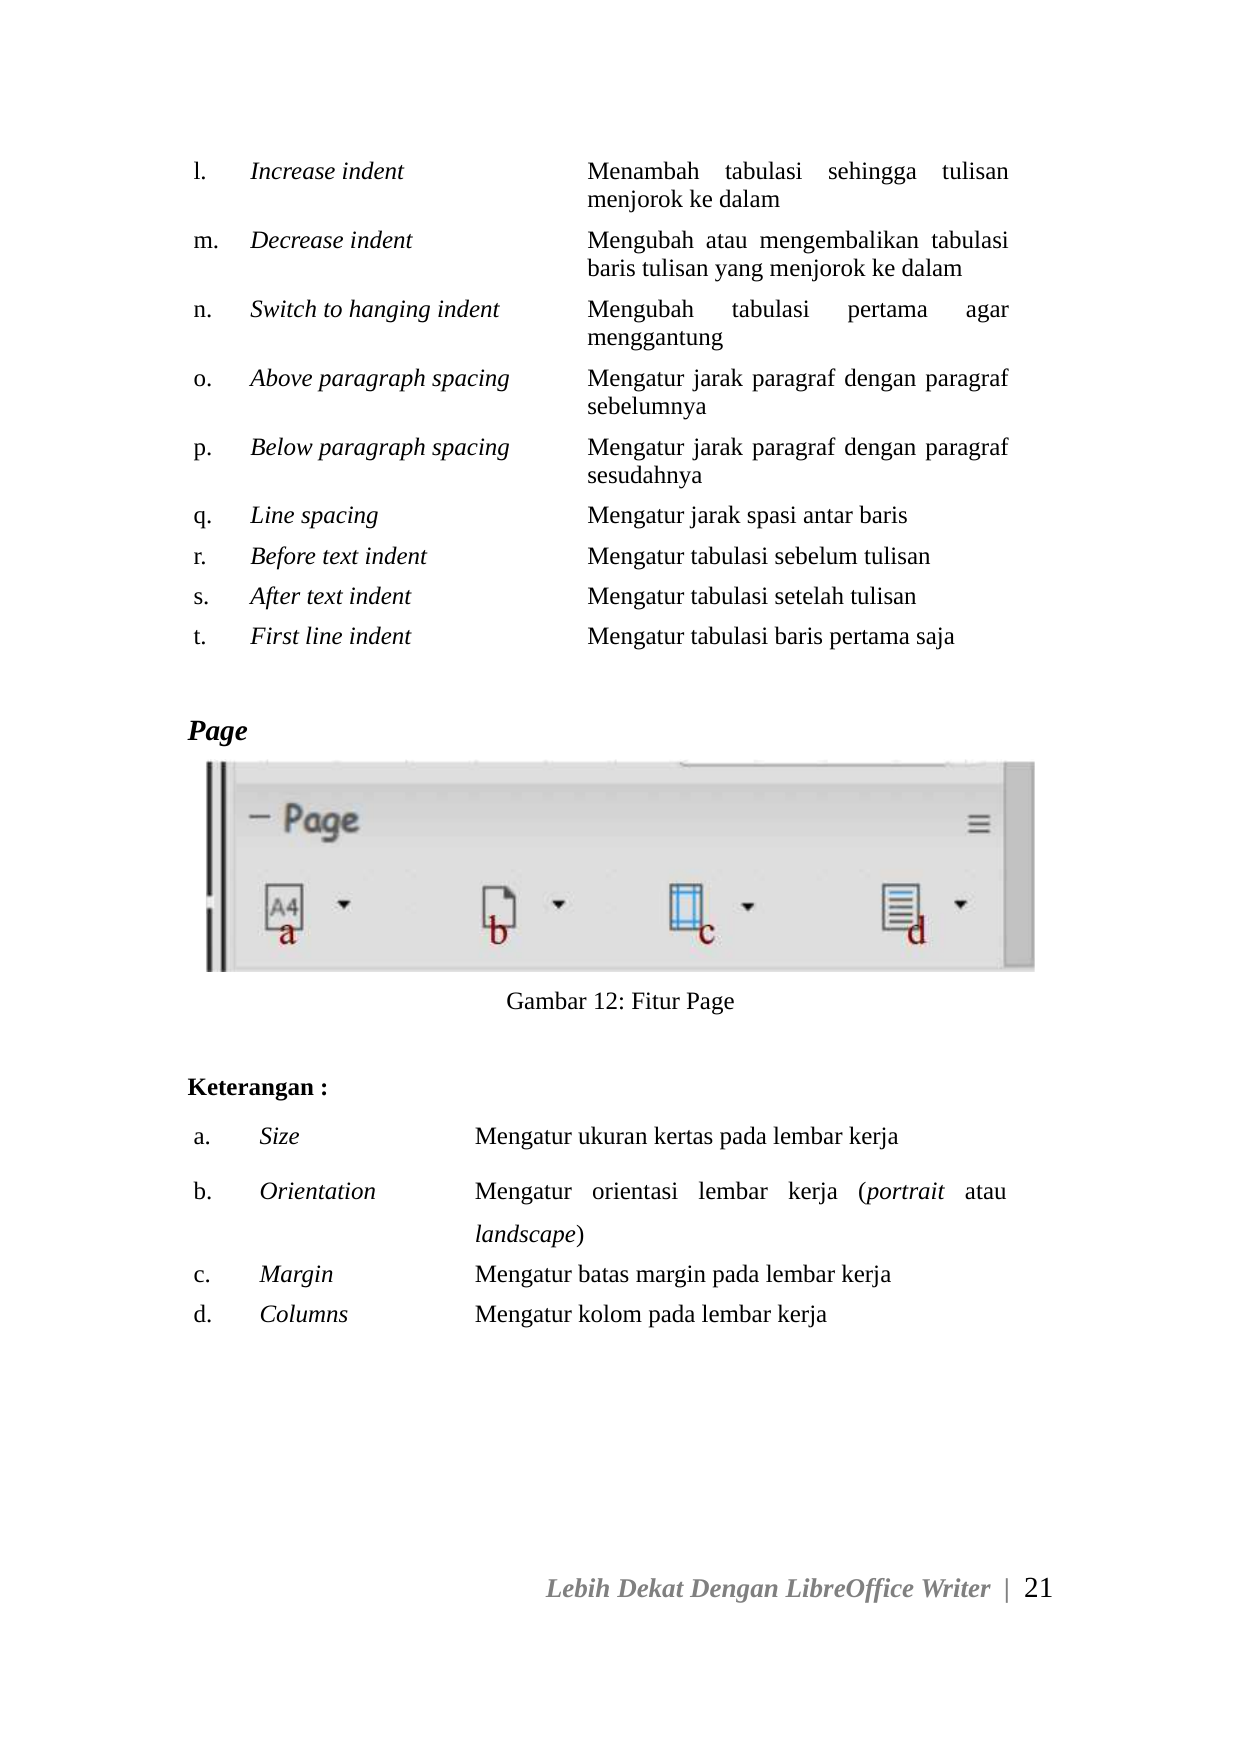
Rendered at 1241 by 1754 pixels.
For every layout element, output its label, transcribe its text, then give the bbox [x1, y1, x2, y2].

table_cell Mengubah atau mengembalikan tabulasi baris tulisan yang menjorok ke dalam [581, 219, 1015, 288]
table_cell o. [188, 357, 244, 426]
text Gambar 12: Fitur Page [187, 759, 1053, 1014]
table_cell Columns [254, 1294, 469, 1334]
table_cell Mengatur tabulasi baris pertama saja [581, 615, 1015, 656]
table_header Mengatur ukuran kertas pada lembar kerja [469, 1115, 1012, 1170]
table_cell Before text indent [245, 535, 581, 575]
table_cell Switch to hanging indent [245, 288, 581, 357]
table_cell Mengubah tabulasi pertama agar menggantung [581, 288, 1015, 357]
table_cell Orientation [254, 1170, 469, 1253]
table_header a. [188, 1115, 254, 1170]
table_header Size [254, 1115, 469, 1170]
table_cell Margin [254, 1253, 469, 1293]
table_cell Mengatur jarak paragraf dengan paragraf sebelumnya [581, 357, 1015, 426]
table_cell r. [188, 535, 244, 575]
table_cell Mengatur batas margin pada lembar kerja [469, 1253, 1012, 1293]
table_cell Line spacing [245, 495, 581, 535]
subtitle Page [187, 713, 1053, 747]
table_cell m. [188, 219, 244, 288]
table_cell Below paragraph spacing [245, 426, 581, 495]
table_cell Menambah tabulasi sehingga tulisan menjorok ke dalam [581, 150, 1015, 219]
picture [205, 759, 1035, 972]
table_cell Mengatur jarak spasi antar baris [581, 495, 1015, 535]
table_cell n. [188, 288, 244, 357]
table_cell Mengatur jarak paragraf dengan paragraf sesudahnya [581, 426, 1015, 495]
table_cell Mengatur tabulasi setelah tulisan [581, 575, 1015, 615]
table_cell Increase indent [245, 150, 581, 219]
table_cell Mengatur kolom pada lembar kerja [469, 1294, 1012, 1334]
table_cell Mengatur tabulasi sebelum tulisan [581, 535, 1015, 575]
table_cell q. [188, 495, 244, 535]
text Keterangan : [187, 1072, 1053, 1101]
table_cell p. [188, 426, 244, 495]
table_cell l. [188, 150, 244, 219]
table_cell c. [188, 1253, 254, 1293]
table_cell Decrease indent [245, 219, 581, 288]
table_cell After text indent [245, 575, 581, 615]
table_cell t. [188, 615, 244, 656]
table_cell s. [188, 575, 244, 615]
table_cell d. [188, 1294, 254, 1334]
table_cell Above paragraph spacing [245, 357, 581, 426]
table_cell Mengatur orientasi lembar kerja (portrait atau landscape) [469, 1170, 1012, 1253]
table_cell b. [188, 1170, 254, 1253]
table_cell First line indent [245, 615, 581, 656]
